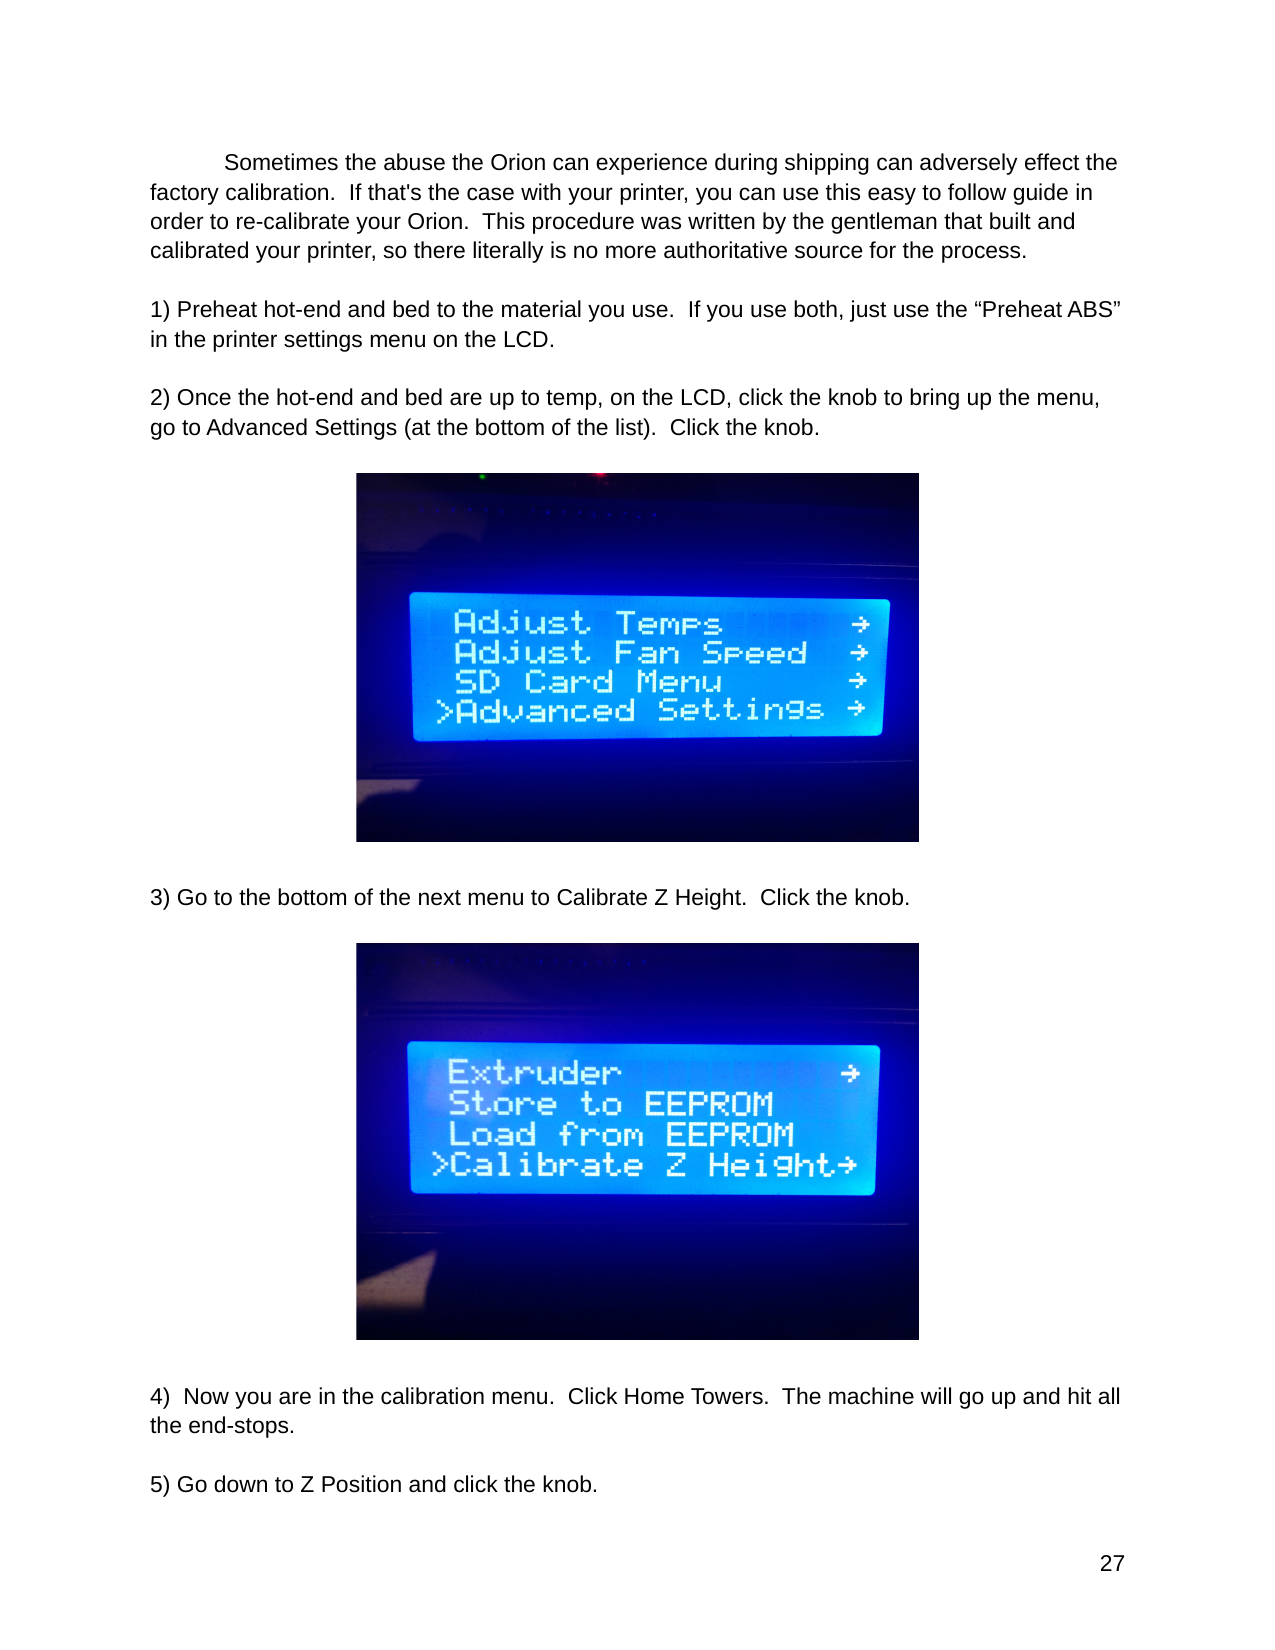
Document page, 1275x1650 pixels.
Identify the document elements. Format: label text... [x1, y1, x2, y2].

text 5) Go down to Z Position and click the knob. [150, 1472, 1125, 1497]
picture [356, 943, 919, 1340]
text Sometimes the abuse the Orion can experience during shipping can adversely effect the factory calibration. If that's the case with your printer, you can use this easy to follow guide in order to re-calibrate your Orion. This procedure was written by the gentleman that built and calibrated your printer, so there literally is no more authoritative source for the process. [150, 150, 1125, 264]
picture [356, 473, 919, 842]
text 3) Go to the bottom of the next menu to Calibrate Z Height. Click the knob. [150, 884, 1125, 910]
text 1) Preheat hot-end and bed to the material you use. If you use both, just use the “Preheat ABS” in the printer settings menu on the LCD. [150, 297, 1125, 352]
text 4) Now you are in the calibration menu. Click Home Towers. The machine will go up and hit all the end-stops. [150, 1384, 1125, 1439]
text 2) Once the hot-end and bed are up to temp, on the LCD, click the knob to bring up the menu, go to Advanced Settings (at the bottom of the list). Click the knob. [150, 385, 1125, 440]
